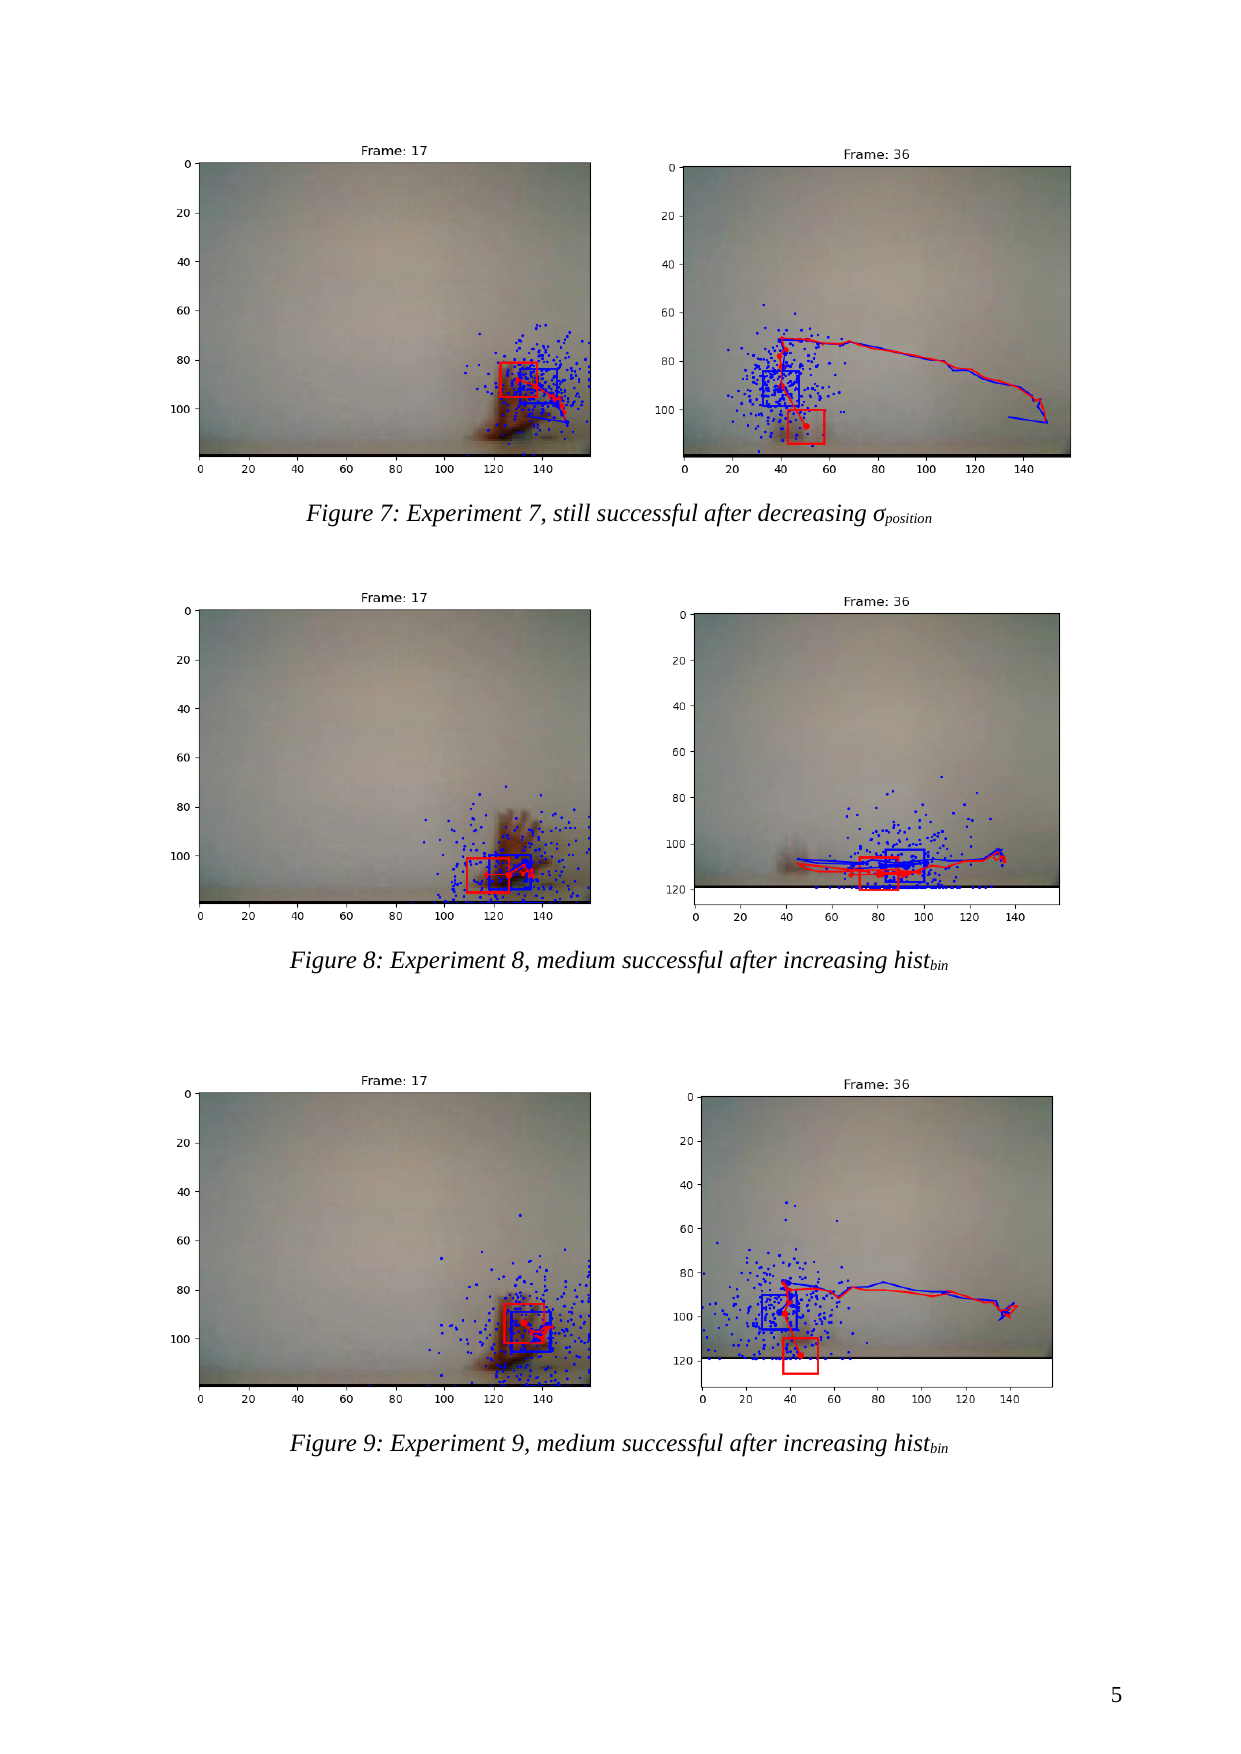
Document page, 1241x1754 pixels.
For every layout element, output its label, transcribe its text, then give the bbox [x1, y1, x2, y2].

text Figure 9: Experiment 9, medium successful after increasing histbin [119, 1048, 1122, 1457]
picture [133, 564, 1122, 946]
text Figure 8: Experiment 8, medium successful after increasing histbin [119, 566, 1122, 974]
picture [133, 116, 1122, 498]
text Figure 7: Experiment 7, still successful after decreasing σposition [119, 118, 1122, 527]
picture [133, 1046, 1122, 1428]
